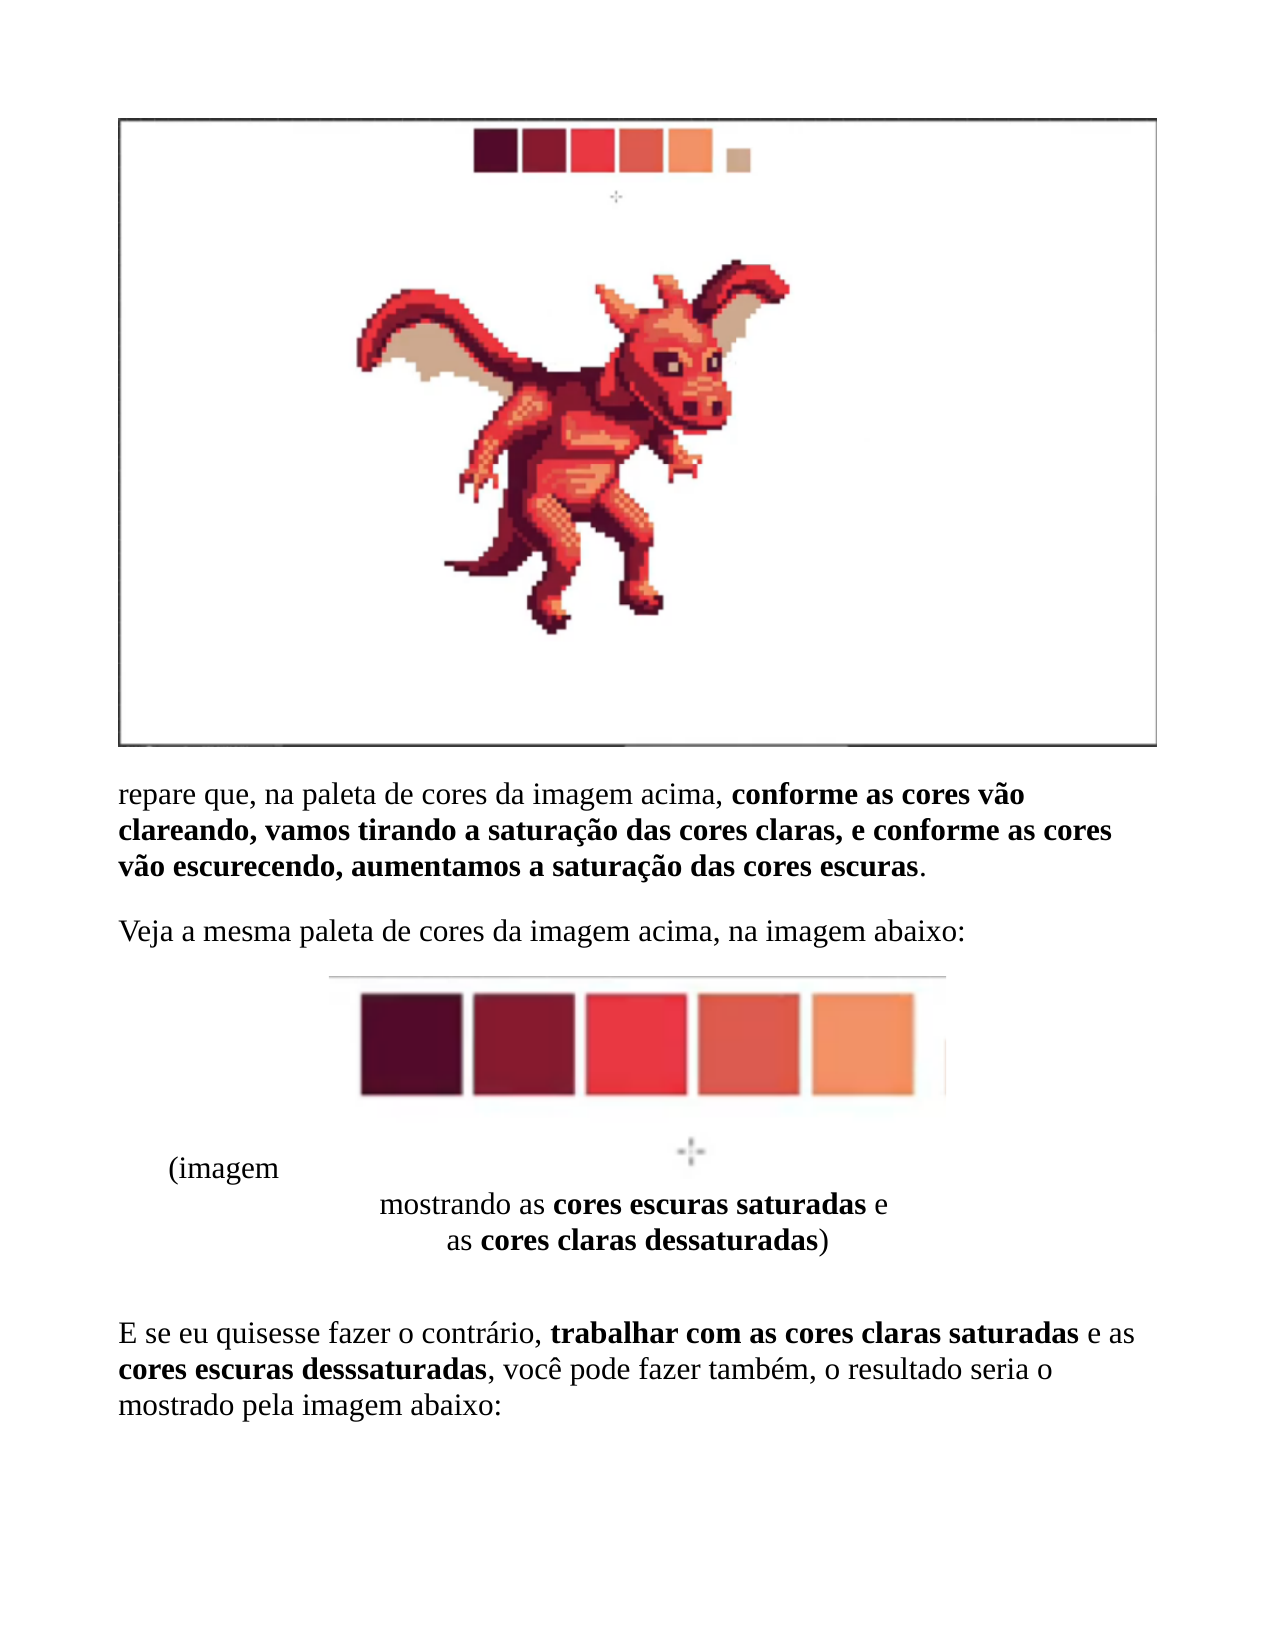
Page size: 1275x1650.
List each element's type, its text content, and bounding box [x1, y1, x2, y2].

text (imagem mostrando as cores escuras saturadas e [118, 1149, 1157, 1221]
picture [118, 118, 1157, 747]
text E se eu quisesse fazer o contrário, trabalhar com as cores claras saturadas e as cores escuras desssaturadas, você pode fazer também, o resultado seria o mostrado pela imagem abaixo: [118, 1314, 1157, 1422]
text Veja a mesma paleta de cores da imagem acima, na imagem abaixo: [118, 912, 1157, 948]
text as cores claras dessaturadas) [118, 1221, 1157, 1257]
picture [328, 976, 947, 1179]
text repare que, na paleta de cores da imagem acima, conforme as cores vão clareando, vamos tirando a saturação das cores claras, e conforme as cores vão escurecendo, aumentamos a saturação das cores escuras. [118, 775, 1157, 883]
